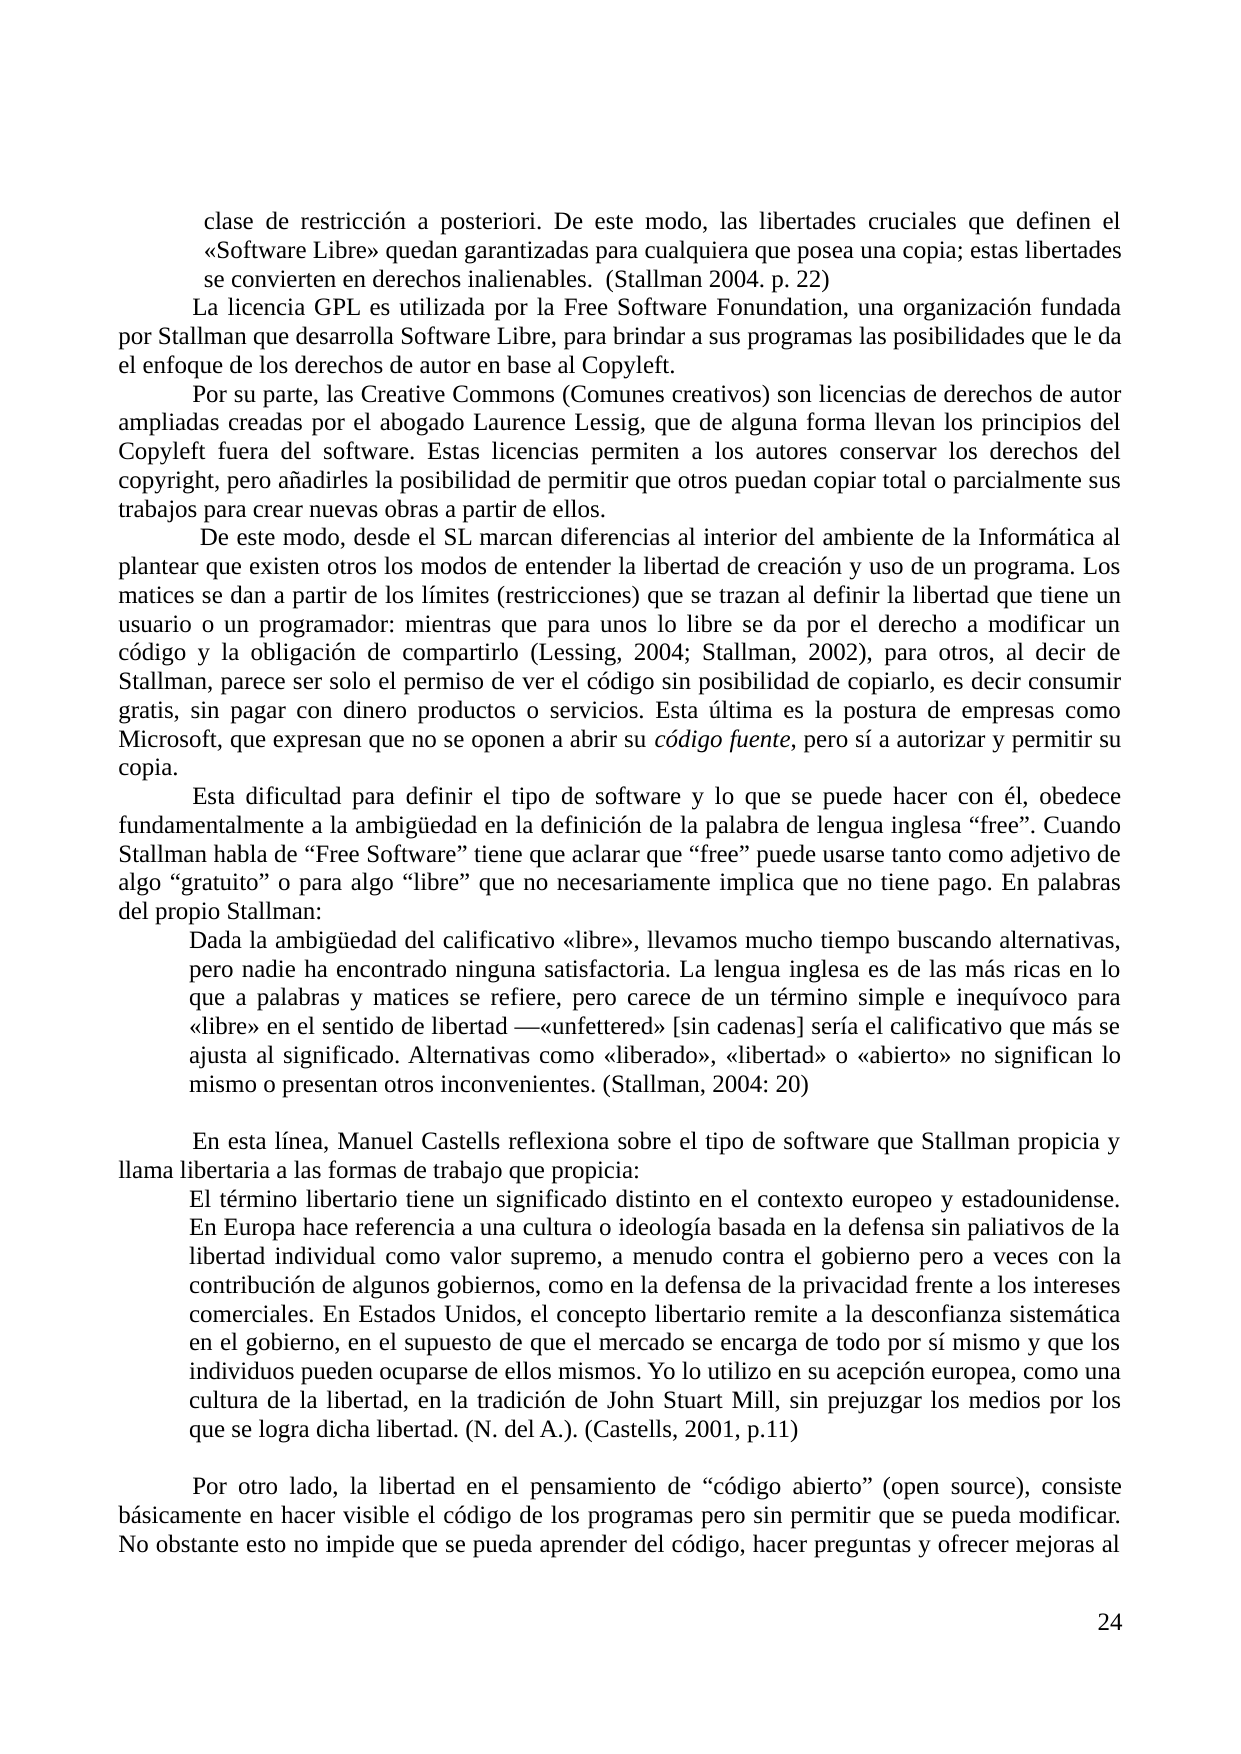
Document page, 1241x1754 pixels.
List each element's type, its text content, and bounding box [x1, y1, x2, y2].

text Por otro lado, la libertad en el pensamiento de “código abierto” (open source), consiste básicamente en hacer visible el código de los programas pero sin permitir que se pueda modificar. No obstante esto no impide que se pueda aprender del código, hacer preguntas y ofrecer mejoras al [118, 1471, 1122, 1557]
text Esta dificultad para definir el tipo de software y lo que se puede hacer con él, obedece fundamentalmente a la ambigüedad en la definición de la palabra de lengua inglesa “free”. Cuando Stallman habla de “Free Software” tiene que aclarar que “free” puede usarse tanto como adjetivo de algo “gratuito” o para algo “libre” que no necesariamente implica que no tiene pago. En palabras del propio Stallman: [118, 781, 1122, 925]
text De este modo, desde el SL marcan diferencias al interior del ambiente de la Informática al plantear que existen otros los modos de entender la libertad de creación y uso de un programa. Los matices se dan a partir de los límites (restricciones) que se trazan al definir la libertad que tiene un usuario o un programador: mientras que para unos lo libre se da por el derecho a modificar un código y la obligación de compartirlo (Lessing, 2004; Stallman, 2002), para otros, al decir de Stallman, parece ser solo el permiso de ver el código sin posibilidad de copiarlo, es decir consumir gratis, sin pagar con dinero productos o servicios. Esta última es la postura de empresas como Microsoft, que expresan que no se oponen a abrir su código fuente, pero sí a autorizar y permitir su copia. [118, 522, 1122, 781]
text clase de restricción a posteriori. De este modo, las libertades cruciales que definen el «Software Libre» quedan garantizadas para cualquiera que posea una copia; estas libertades se convierten en derechos inalienables. (Stallman 2004. p. 22) [204, 206, 1122, 292]
text La licencia GPL es utilizada por la Free Software Fonundation, una organización fundada por Stallman que desarrolla Software Libre, para brindar a sus programas las posibilidades que le da el enfoque de los derechos de autor en base al Copyleft. [118, 292, 1122, 379]
text En esta línea, Manuel Castells reflexiona sobre el tipo de software que Stallman propicia y llama libertaria a las formas de trabajo que propicia: [118, 1126, 1122, 1184]
text Por su parte, las Creative Commons (Comunes creativos) son licencias de derechos de autor ampliadas creadas por el abogado Laurence Lessig, que de alguna forma llevan los principios del Copyleft fuera del software. Estas licencias permiten a los autores conservar los derechos del copyright, pero añadirles la posibilidad de permitir que otros puedan copiar total o parcialmente sus trabajos para crear nuevas obras a partir de ellos. [118, 379, 1122, 522]
text Dada la ambigüedad del calificativo «libre», llevamos mucho tiempo buscando alternativas, pero nadie ha encontrado ninguna satisfactoria. La lengua inglesa es de las más ricas en lo que a palabras y matices se refiere, pero carece de un término simple e inequívoco para «libre» en el sentido de libertad —«unfettered» [sin cadenas] sería el calificativo que más se ajusta al significado. Alternativas como «liberado», «libertad» o «abierto» no significan lo mismo o presentan otros inconvenientes. (Stallman, 2004: 20) [189, 925, 1122, 1097]
text El término libertario tiene un significado distinto en el contexto europeo y estadounidense. En Europa hace referencia a una cultura o ideología basada en la defensa sin paliativos de la libertad individual como valor supremo, a menudo contra el gobierno pero a veces con la contribución de algunos gobiernos, como en la defensa de la privacidad frente a los intereses comerciales. En Estados Unidos, el concepto libertario remite a la desconfianza sistemática en el gobierno, en el supuesto de que el mercado se encarga de todo por sí mismo y que los individuos pueden ocuparse de ellos mismos. Yo lo utilizo en su acepción europea, como una cultura de la libertad, en la tradición de John Stuart Mill, sin prejuzgar los medios por los que se logra dicha libertad. (N. del A.). (Castells, 2001, p.11) [189, 1184, 1122, 1442]
